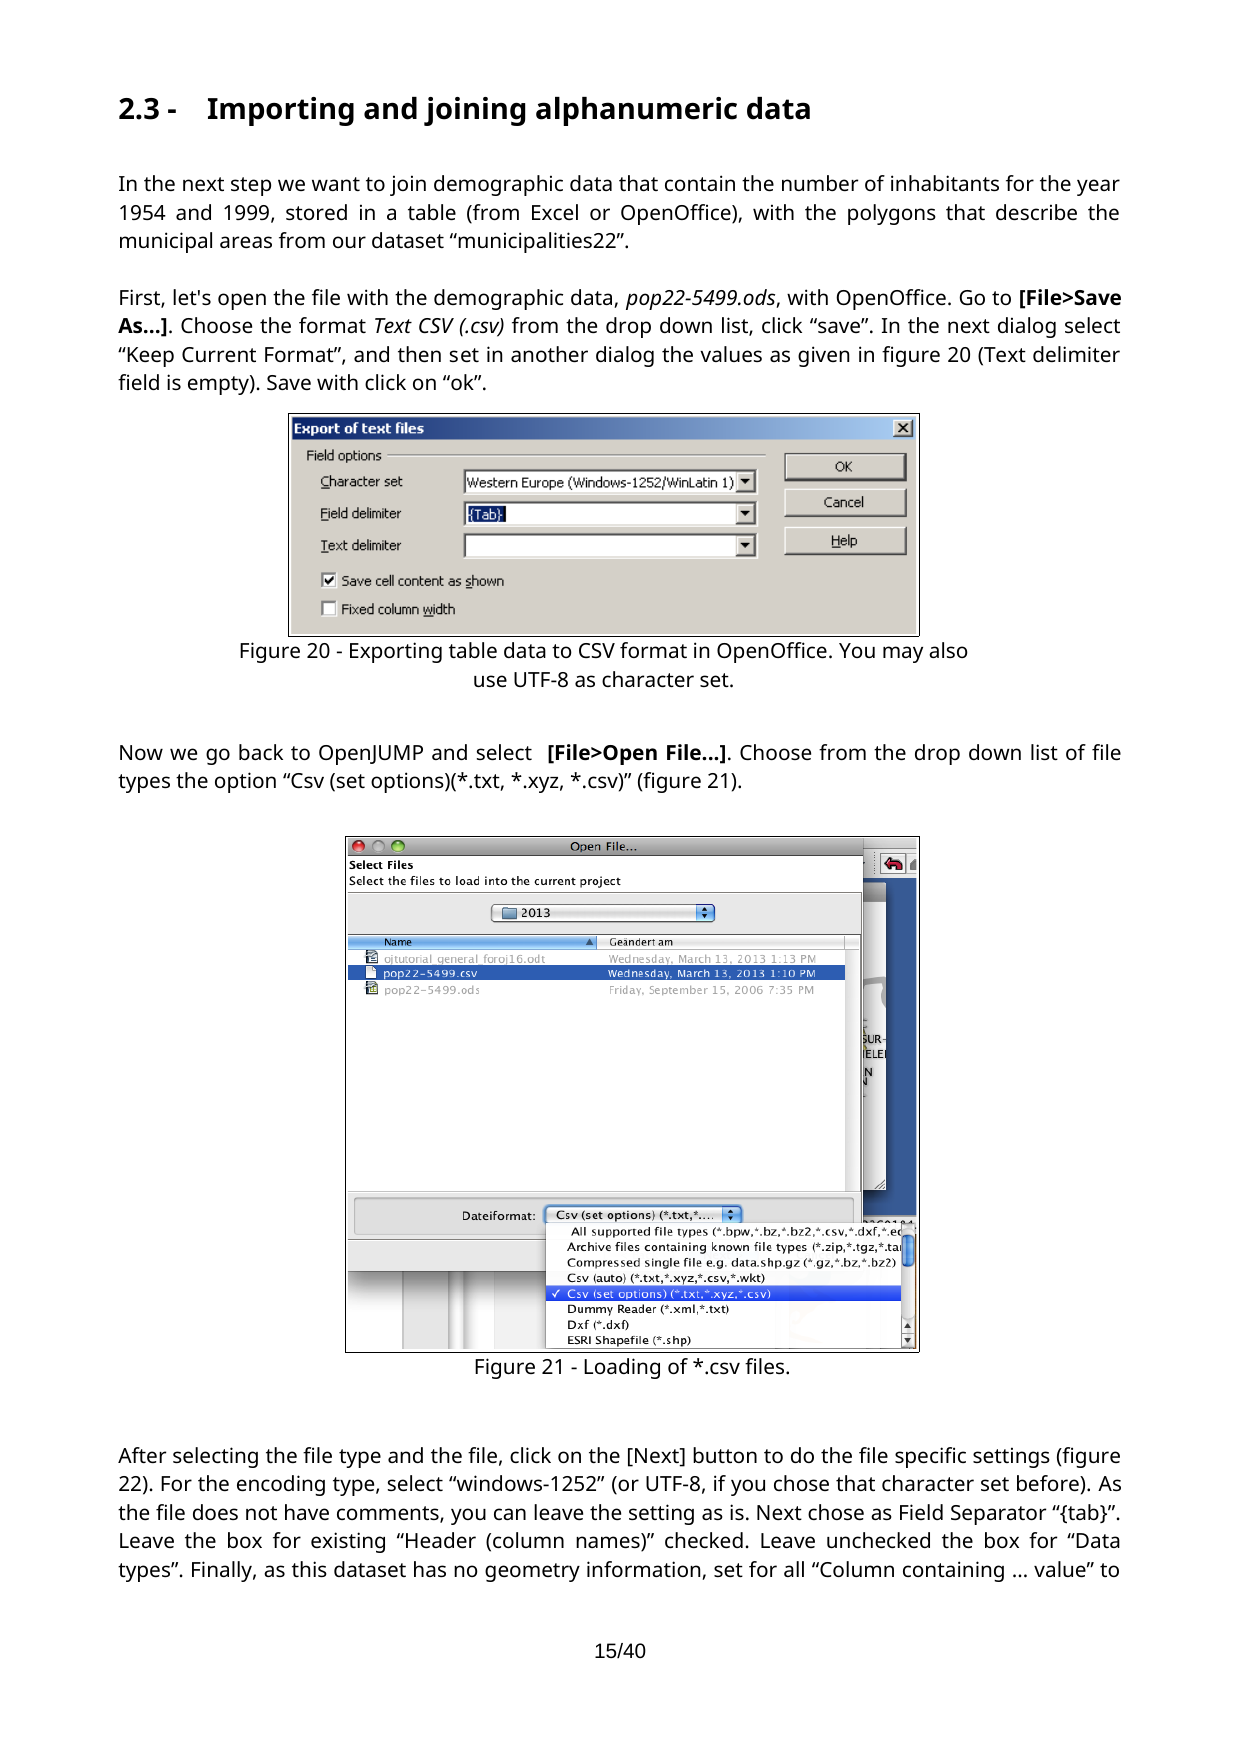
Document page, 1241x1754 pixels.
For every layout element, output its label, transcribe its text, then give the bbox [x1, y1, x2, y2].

text Figure 20 - Exporting table data to CSV format in OpenOffice. You may also use UTF-8 as character set. [222, 425, 985, 693]
text After selecting the file type and the file, click on the [Next] button to do the file specific settings (figure 22). For the encoding type, select “windows-1252” (or UTF-8, if you chose that character set before). As the file does not have comments, you can leave the setting as is. Next chose as Field Separator “{tab}”. Leave the box for existing “Header (column names)” checked. Leave unchecked the box for “Data types”. Finally, as this dataset has no geometry information, set for all “Column containing … value” to [118, 1441, 1122, 1583]
text Figure 21 - Loading of *.csv files. [259, 848, 1005, 1381]
picture [347, 838, 917, 1349]
text First, let's open the file with the demographic data, pop22-5499.ods, with OpenOffice. Go to [File>Save As...]. Choose the format Text CSV (.csv) from the drop down list, click “save”. In the next dialog select “Keep Current Format”, and then set in another dialog the values as given in figure 20 (Text delimiter field is empty). Save with click on “ok”. [118, 283, 1122, 397]
picture [291, 415, 917, 634]
text [346, 837, 919, 1352]
text In the next step we want to join demographic data that contain the number of inhabitants for the year 1954 and 1999, stored in a table (from Excel or OpenOffice), with the polygons that describe the municipal areas from our dataset “municipalities22”. [118, 169, 1122, 254]
subtitle Importing and joining alphanumeric data [118, 88, 1122, 128]
text Now we go back to OpenJUMP and select [File>Open File...]. Choose from the drop down list of file types the option “Csv (set options)(*.txt, *.xyz, *.csv)” (figure 21). [118, 738, 1122, 795]
